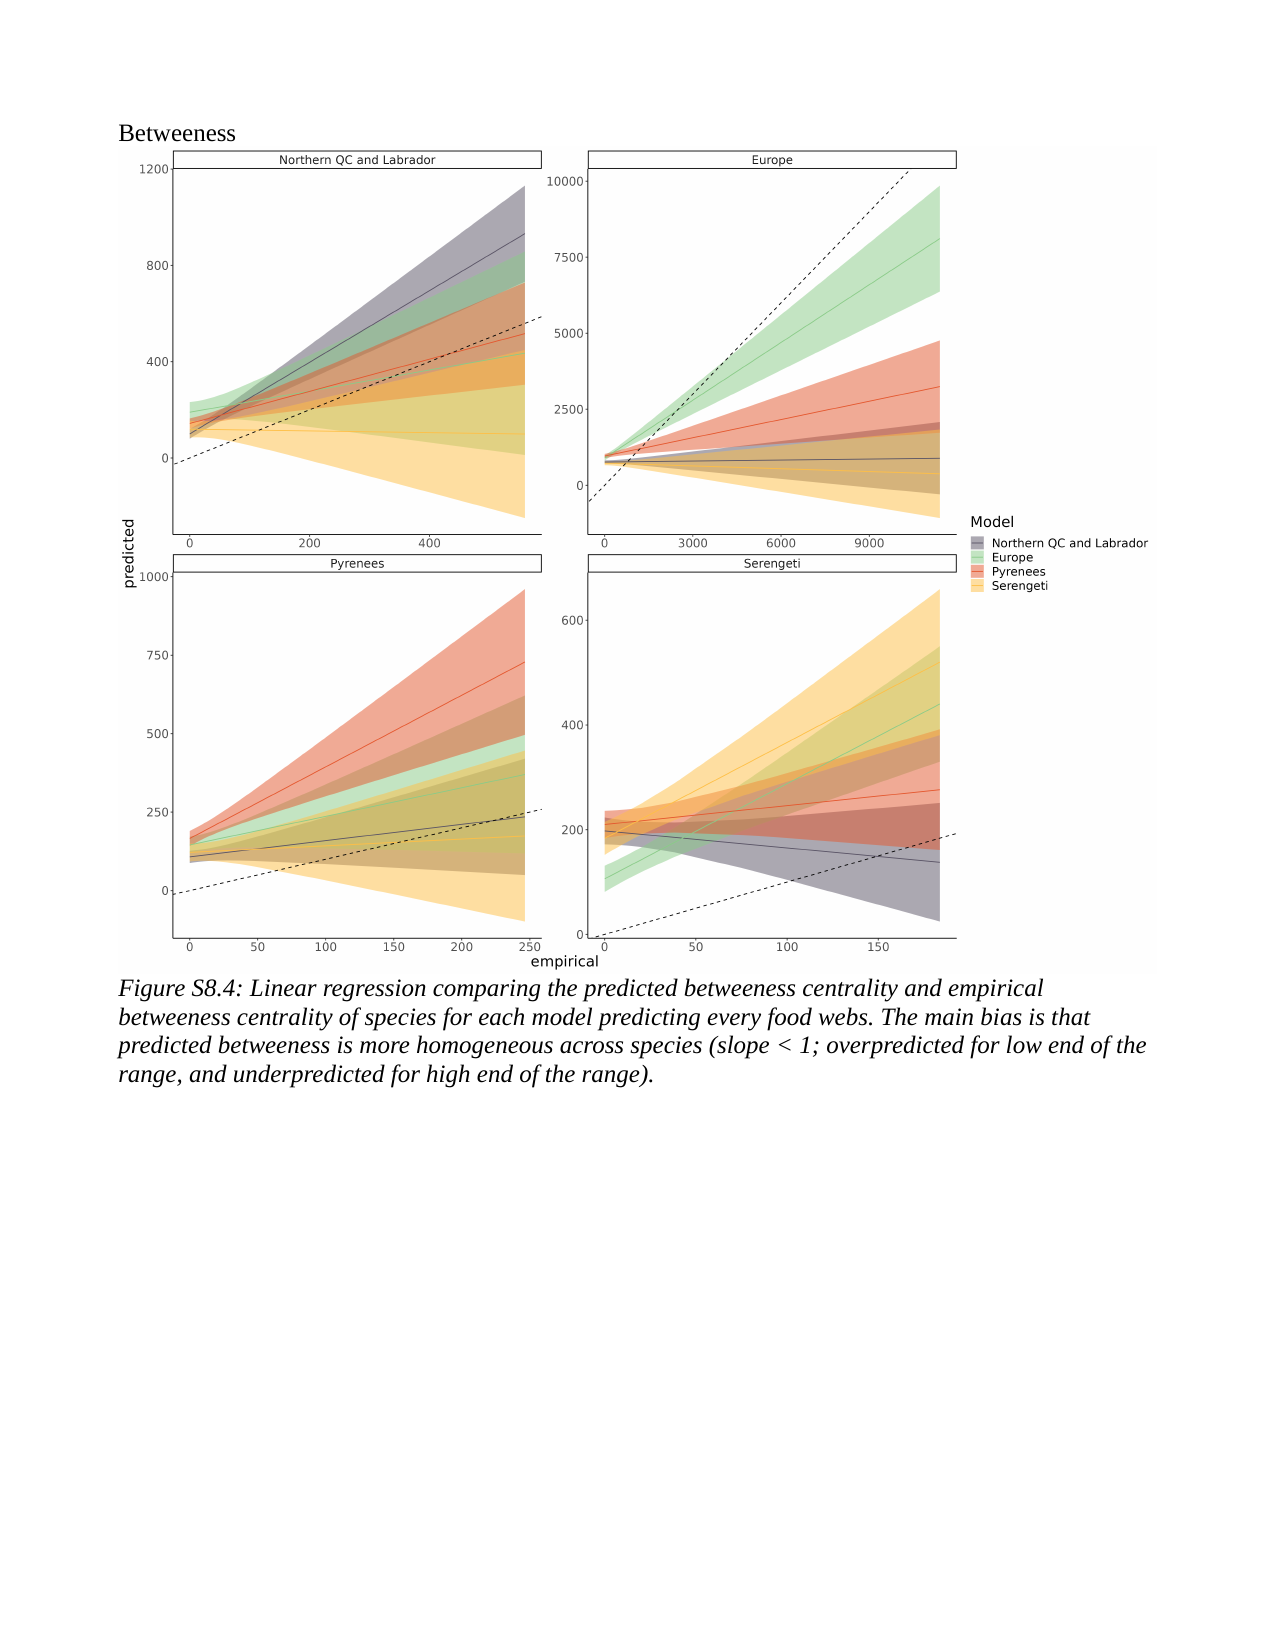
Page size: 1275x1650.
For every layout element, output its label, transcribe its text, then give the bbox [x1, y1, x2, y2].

picture [118, 146, 1157, 974]
text Figure S8.4: Linear regression comparing the predicted betweeness centrality and empirical betweeness centrality of species for each model predicting every food webs. The main bias is that predicted betweeness is more homogeneous across species (slope < 1; overpredicted for low end of the range, and underpredicted for high end of the range). [118, 974, 1157, 1088]
text Betweeness [118, 118, 1157, 146]
